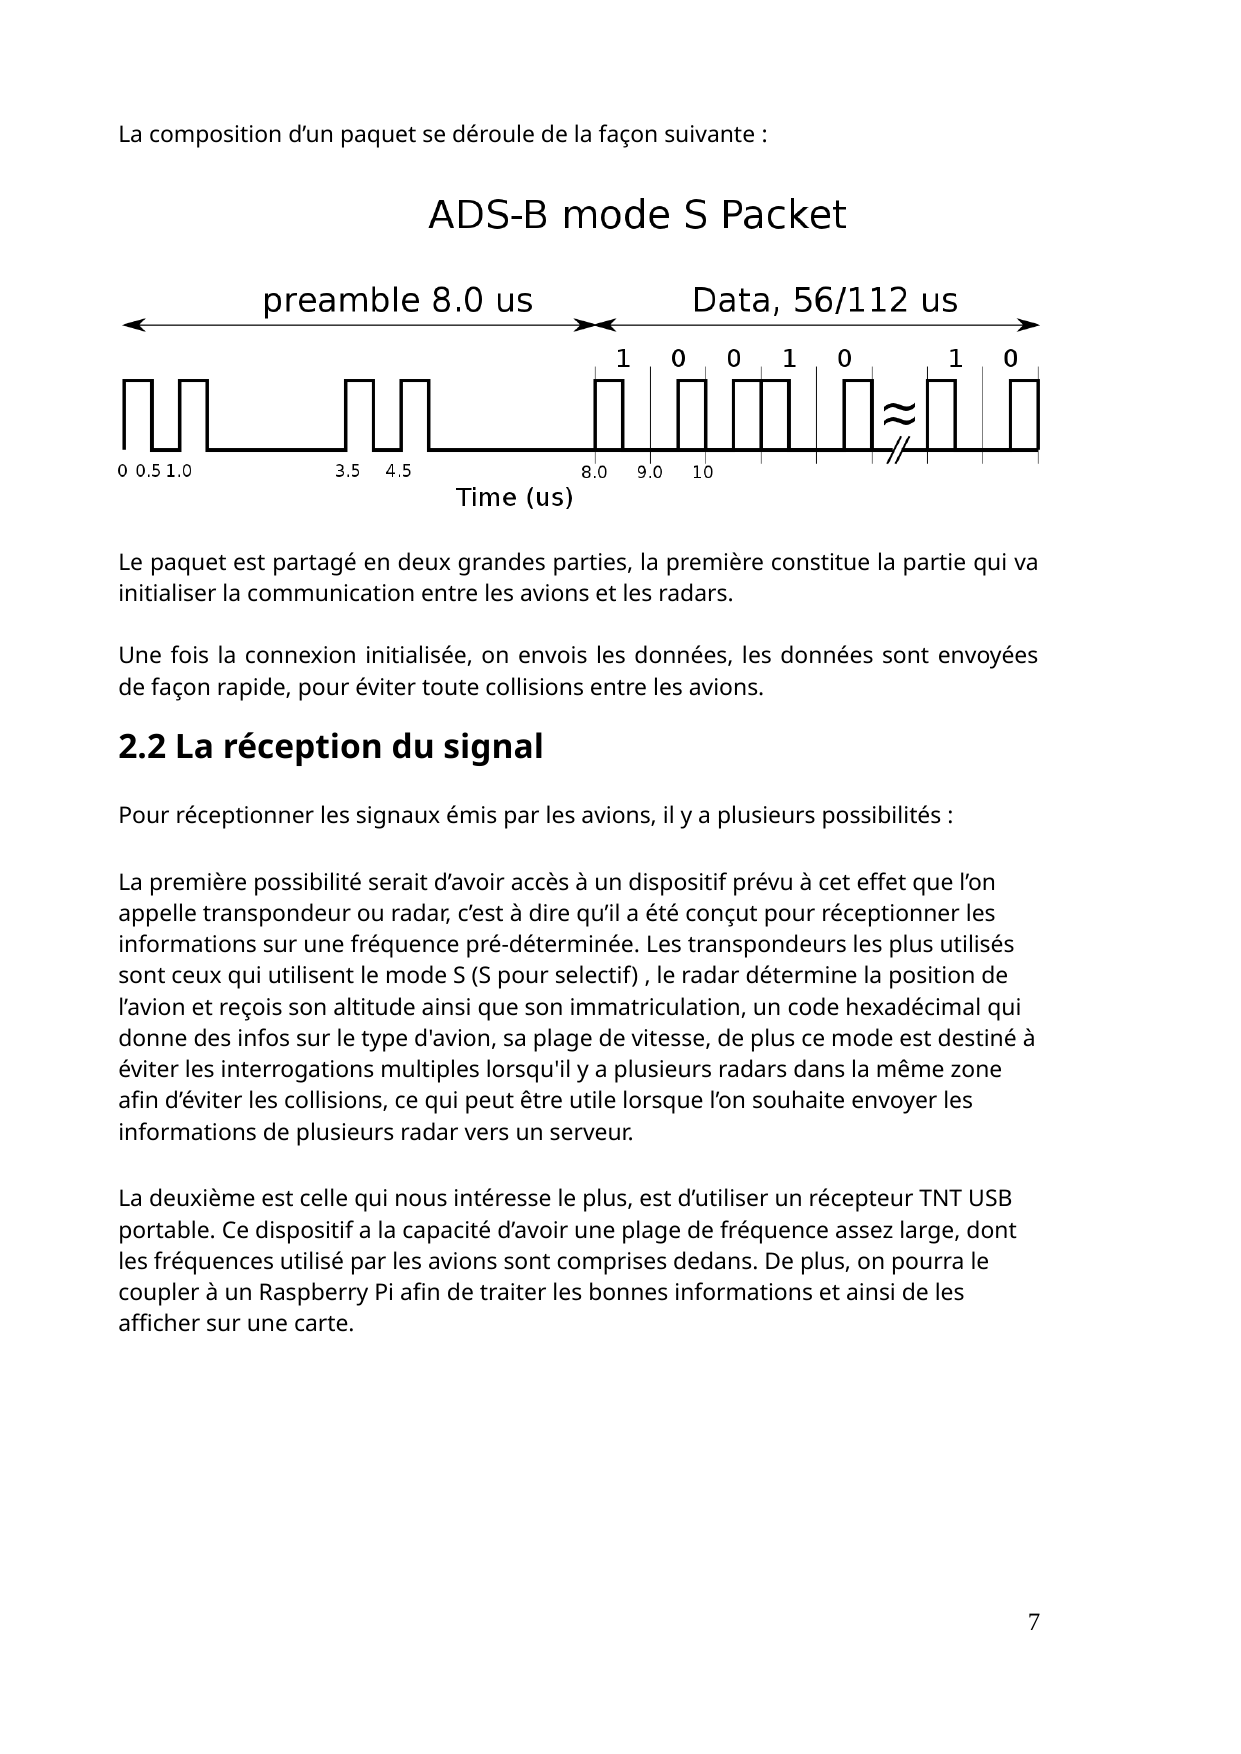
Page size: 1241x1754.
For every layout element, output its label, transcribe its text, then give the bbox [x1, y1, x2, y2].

text La deuxième est celle qui nous intéresse le plus, est d’utiliser un récepteur TNT USB portable. Ce dispositif a la capacité d’avoir une plage de fréquence assez large, dont les fréquences utilisé par les avions sont comprises dedans. De plus, on pourra le coupler à un Raspberry Pi afin de traiter les bonnes informations et ainsi de les afficher sur une carte. [118, 1182, 1040, 1338]
text Le paquet est partagé en deux grandes parties, la première constitue la partie qui va initialiser la communication entre les avions et les radars. [118, 545, 1040, 608]
text La première possibilité serait d’avoir accès à un dispositif prévu à cet effet que l’on appelle transpondeur ou radar, c’est à dire qu’il a été conçut pour réceptionner les informations sur une fréquence pré-déterminée. Les transpondeurs les plus utilisés sont ceux qui utilisent le mode S (S pour selectif) , le radar détermine la position de l’avion et reçois son altitude ainsi que son immatriculation, un code hexadécimal qui donne des infos sur le type d'avion, sa plage de vitesse, de plus ce mode est destiné à éviter les interrogations multiples lorsqu'il y a plusieurs radars dans la même zone afin d’éviter les collisions, ce qui peut être utile lorsque l’on souhaite envoyer les informations de plusieurs radar vers un serveur. [118, 865, 1040, 1147]
text Une fois la connexion initialisée, on envois les données, les données sont envoyées de façon rapide, pour éviter toute collisions entre les avions. [118, 639, 1040, 702]
picture [118, 198, 1040, 509]
text Pour réceptionner les signaux émis par les avions, il y a plusieurs possibilités : [118, 798, 1040, 830]
subtitle 2.2 La réception du signal [118, 722, 1040, 768]
text La composition d’un paquet se déroule de la façon suivante : [118, 118, 1040, 149]
